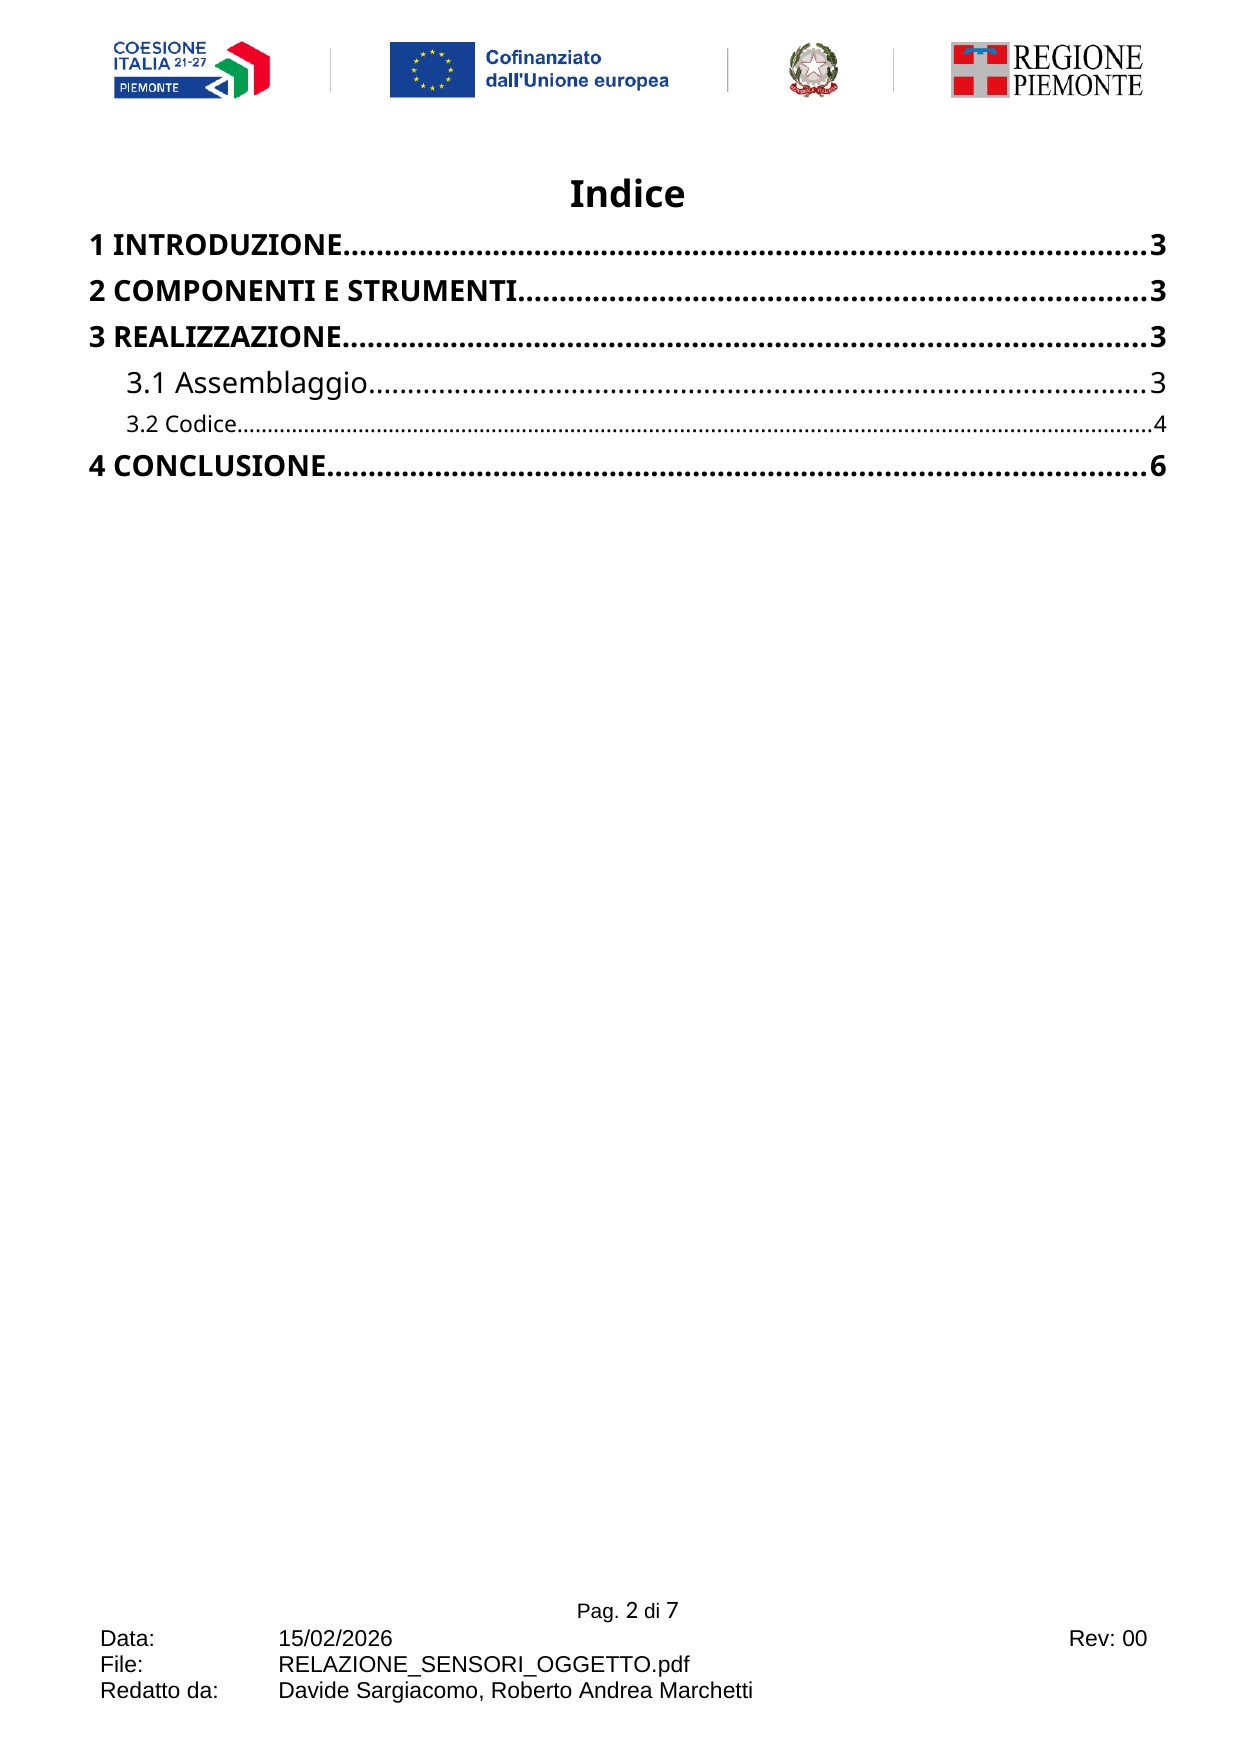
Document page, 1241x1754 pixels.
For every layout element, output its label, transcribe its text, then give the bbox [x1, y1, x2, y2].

text 1 INTRODUZIONE 3 [89, 224, 1167, 264]
text 3.2 Codice 4 [126, 408, 1167, 439]
picture [108, 29, 1147, 119]
text 3 REALIZZAZIONE 3 [89, 316, 1167, 356]
text 2 COMPONENTI E STRUMENTI 3 [89, 270, 1167, 310]
text 4 CONCLUSIONE 6 [89, 446, 1167, 485]
text Indice [89, 167, 1167, 218]
text 3.1 Assemblaggio 3 [126, 362, 1167, 402]
